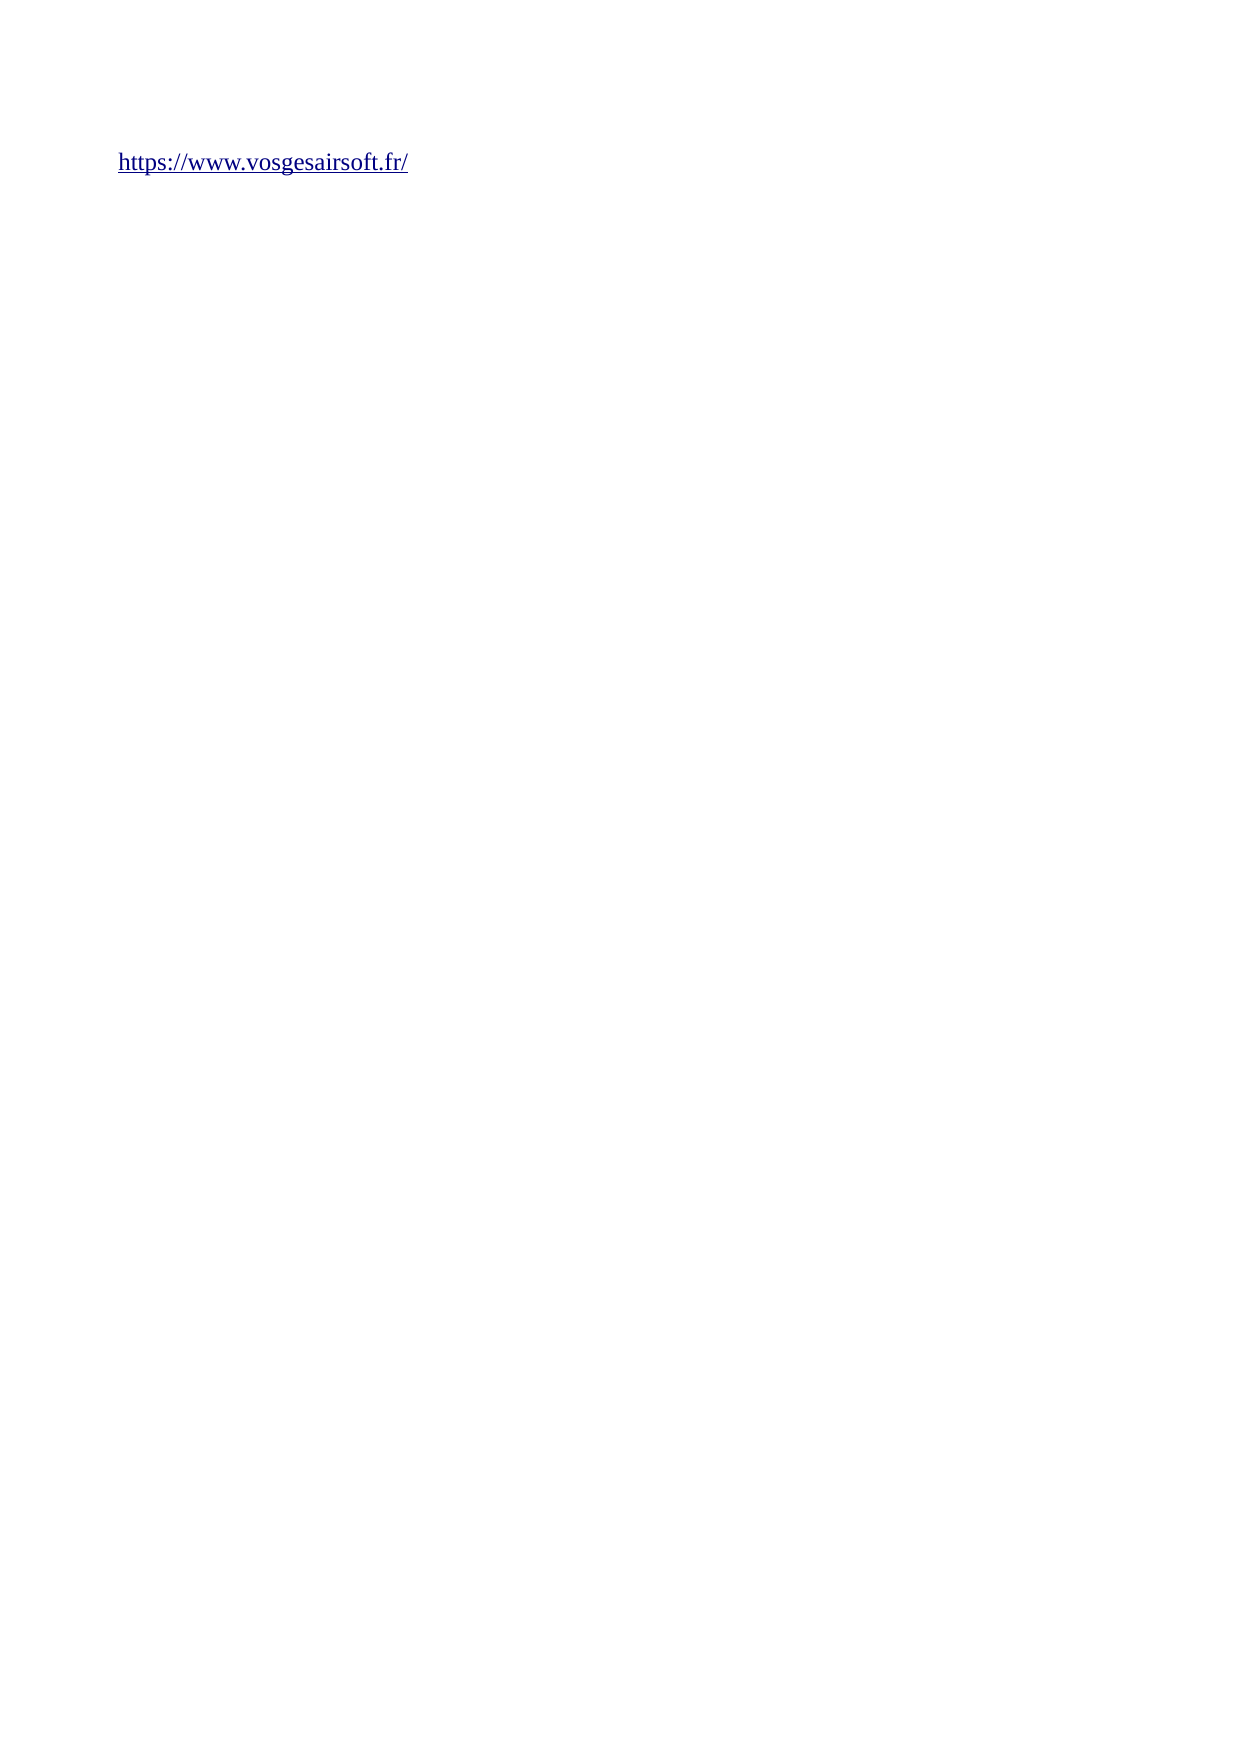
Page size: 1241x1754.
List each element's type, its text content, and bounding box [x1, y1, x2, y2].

text https://www.vosgesairsoft.fr/ [118, 147, 1122, 176]
